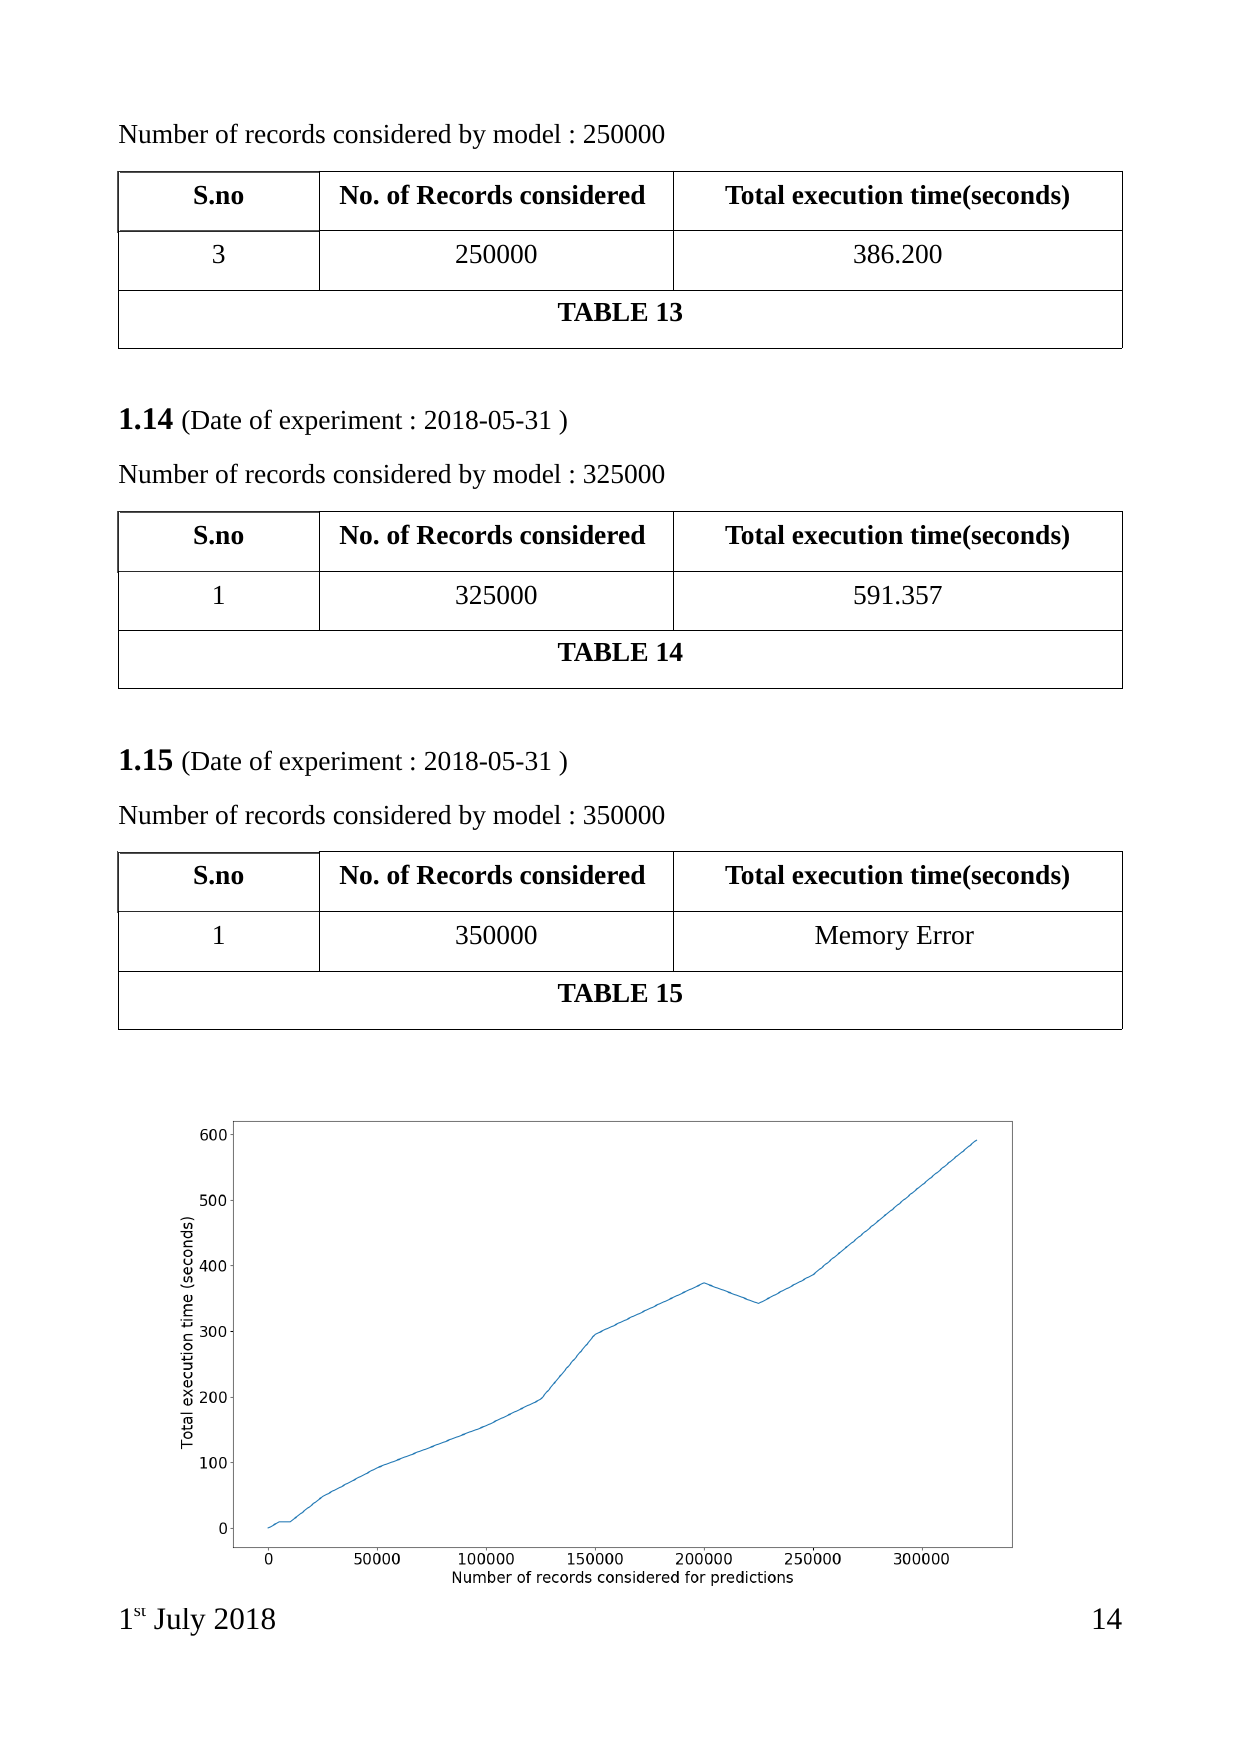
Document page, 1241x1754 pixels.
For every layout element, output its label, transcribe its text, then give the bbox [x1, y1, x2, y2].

table_cell 350000 [320, 912, 673, 971]
table_cell 250000 [320, 231, 673, 290]
table_cell 1 [119, 913, 319, 971]
table_cell 591.357 [674, 572, 1122, 630]
table_header Total execution time(seconds) [674, 172, 1122, 230]
text Number of records considered by model : 250000 [118, 118, 1122, 150]
table_header No. of Records considered [320, 172, 673, 230]
table_cell TABLE 14 [119, 631, 1122, 688]
table_header No. of Records considered [320, 852, 673, 911]
picture [107, 1054, 1112, 1608]
table_header S.no [120, 854, 319, 911]
table_header Total execution time(seconds) [674, 512, 1122, 571]
text 1.15 (Date of experiment : 2018-05-31 ) [118, 741, 1122, 777]
text 1.14 (Date of experiment : 2018-05-31 ) [118, 400, 1122, 437]
table_header Total execution time(seconds) [674, 852, 1122, 911]
table_cell 1 [119, 573, 319, 630]
text Number of records considered by model : 350000 [118, 798, 1122, 830]
table_header No. of Records considered [320, 512, 673, 571]
text Number of records considered by model : 325000 [118, 458, 1122, 490]
table_cell Memory Error [674, 912, 1122, 971]
table_cell 325000 [320, 572, 673, 630]
table_cell 3 [119, 233, 319, 290]
table_cell TABLE 13 [119, 291, 1122, 348]
table_cell TABLE 15 [119, 972, 1122, 1028]
table_header S.no [120, 513, 319, 571]
table_header S.no [120, 173, 319, 230]
table_cell 386.200 [674, 231, 1122, 290]
